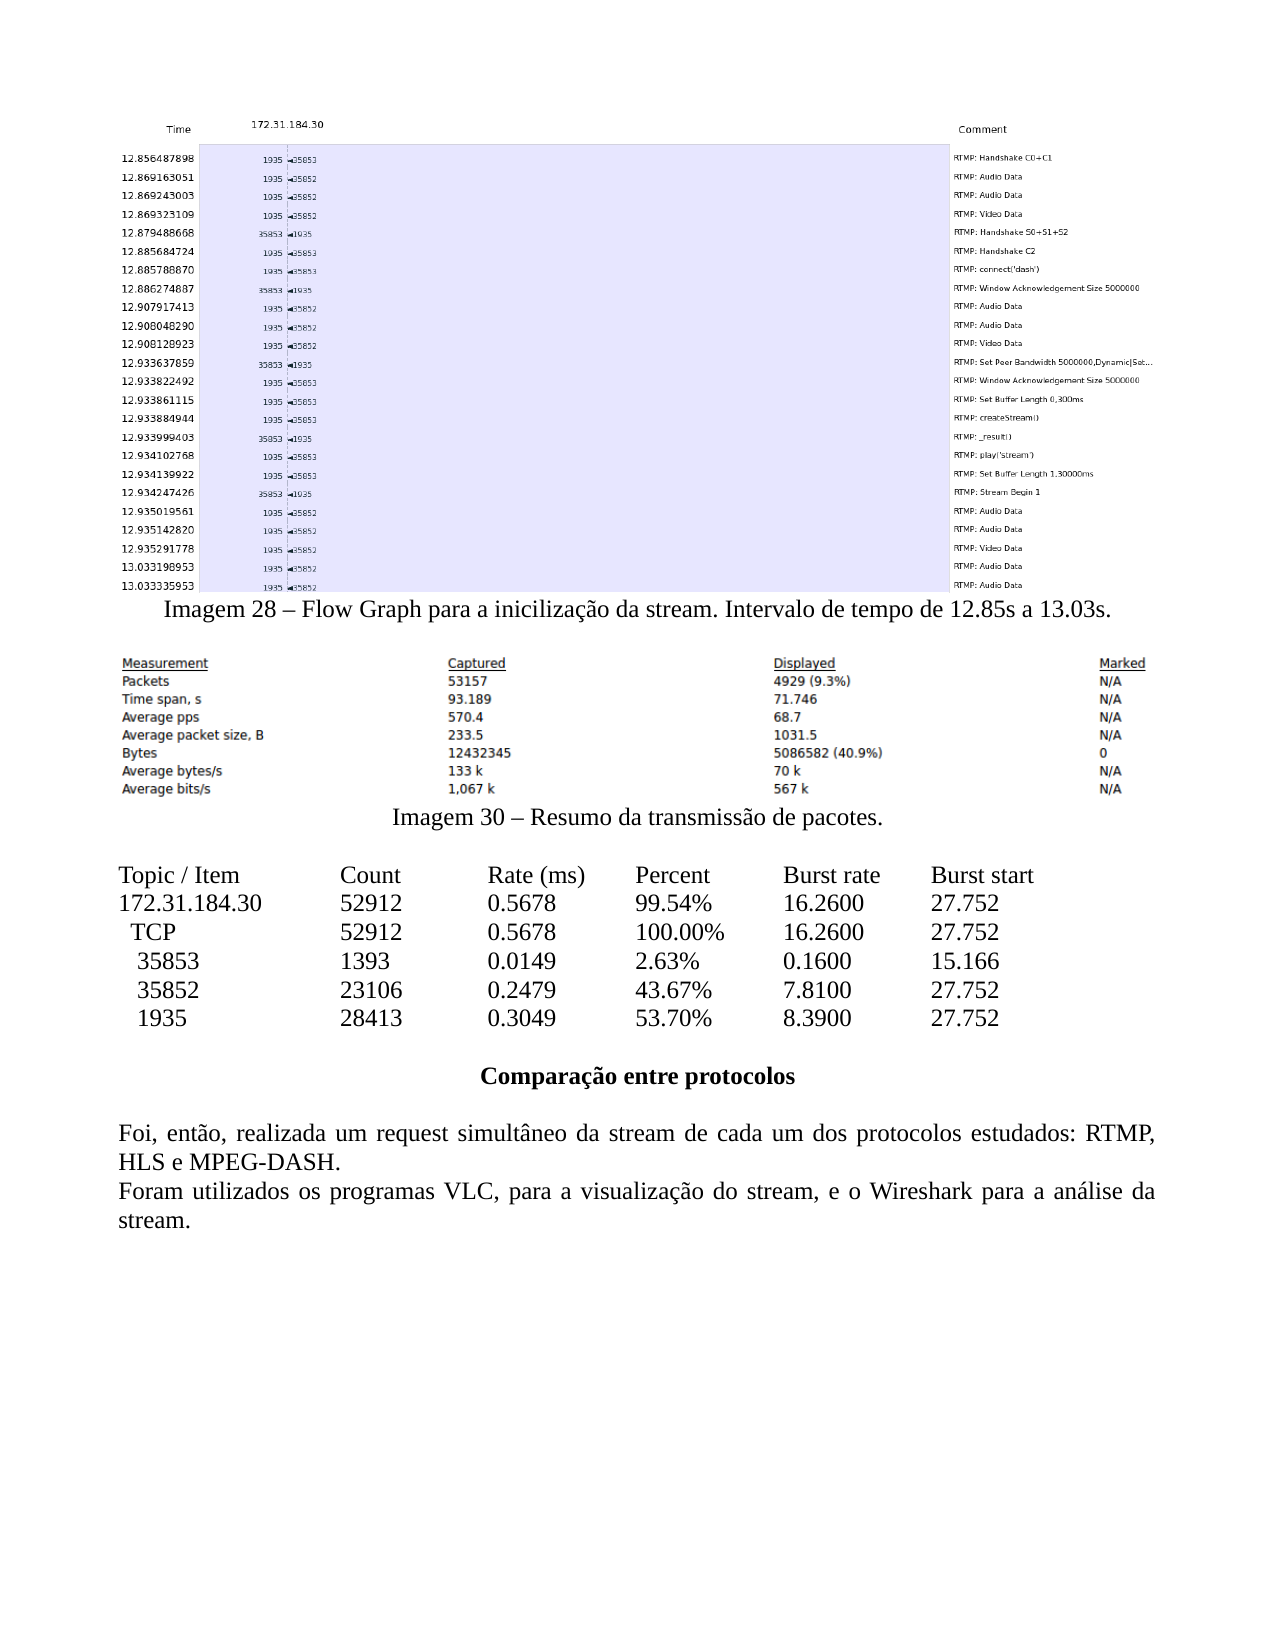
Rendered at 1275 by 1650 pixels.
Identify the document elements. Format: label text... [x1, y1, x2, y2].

text 1935 28413 0.3049 53.70% 8.3900 27.752 [118, 1003, 1157, 1032]
text Imagem 30 – Resumo da transmissão de pacotes. [118, 803, 1157, 831]
picture [118, 652, 1157, 803]
picture [118, 118, 1157, 595]
text 35852 23106 0.2479 43.67% 7.8100 27.752 [118, 975, 1157, 1003]
text Topic / Item Count Rate (ms) Percent Burst rate Burst start [118, 860, 1157, 888]
text TCP 52912 0.5678 100.00% 16.2600 27.752 [118, 917, 1157, 946]
text Imagem 28 – Flow Graph para a inicilização da stream. Intervalo de tempo de 12.85s a 13.03s. [118, 595, 1157, 623]
text 172.31.184.30 52912 0.5678 99.54% 16.2600 27.752 [118, 888, 1157, 917]
text Foram utilizados os programas VLC, para a visualização do stream, e o Wireshark para a análise da stream. [118, 1176, 1157, 1233]
text Foi, então, realizada um request simultâneo da stream de cada um dos protocolos estudados: RTMP, HLS e MPEG-DASH. [118, 1118, 1157, 1176]
text 35853 1393 0.0149 2.63% 0.1600 15.166 [118, 946, 1157, 975]
text Comparação entre protocolos [118, 1061, 1157, 1090]
